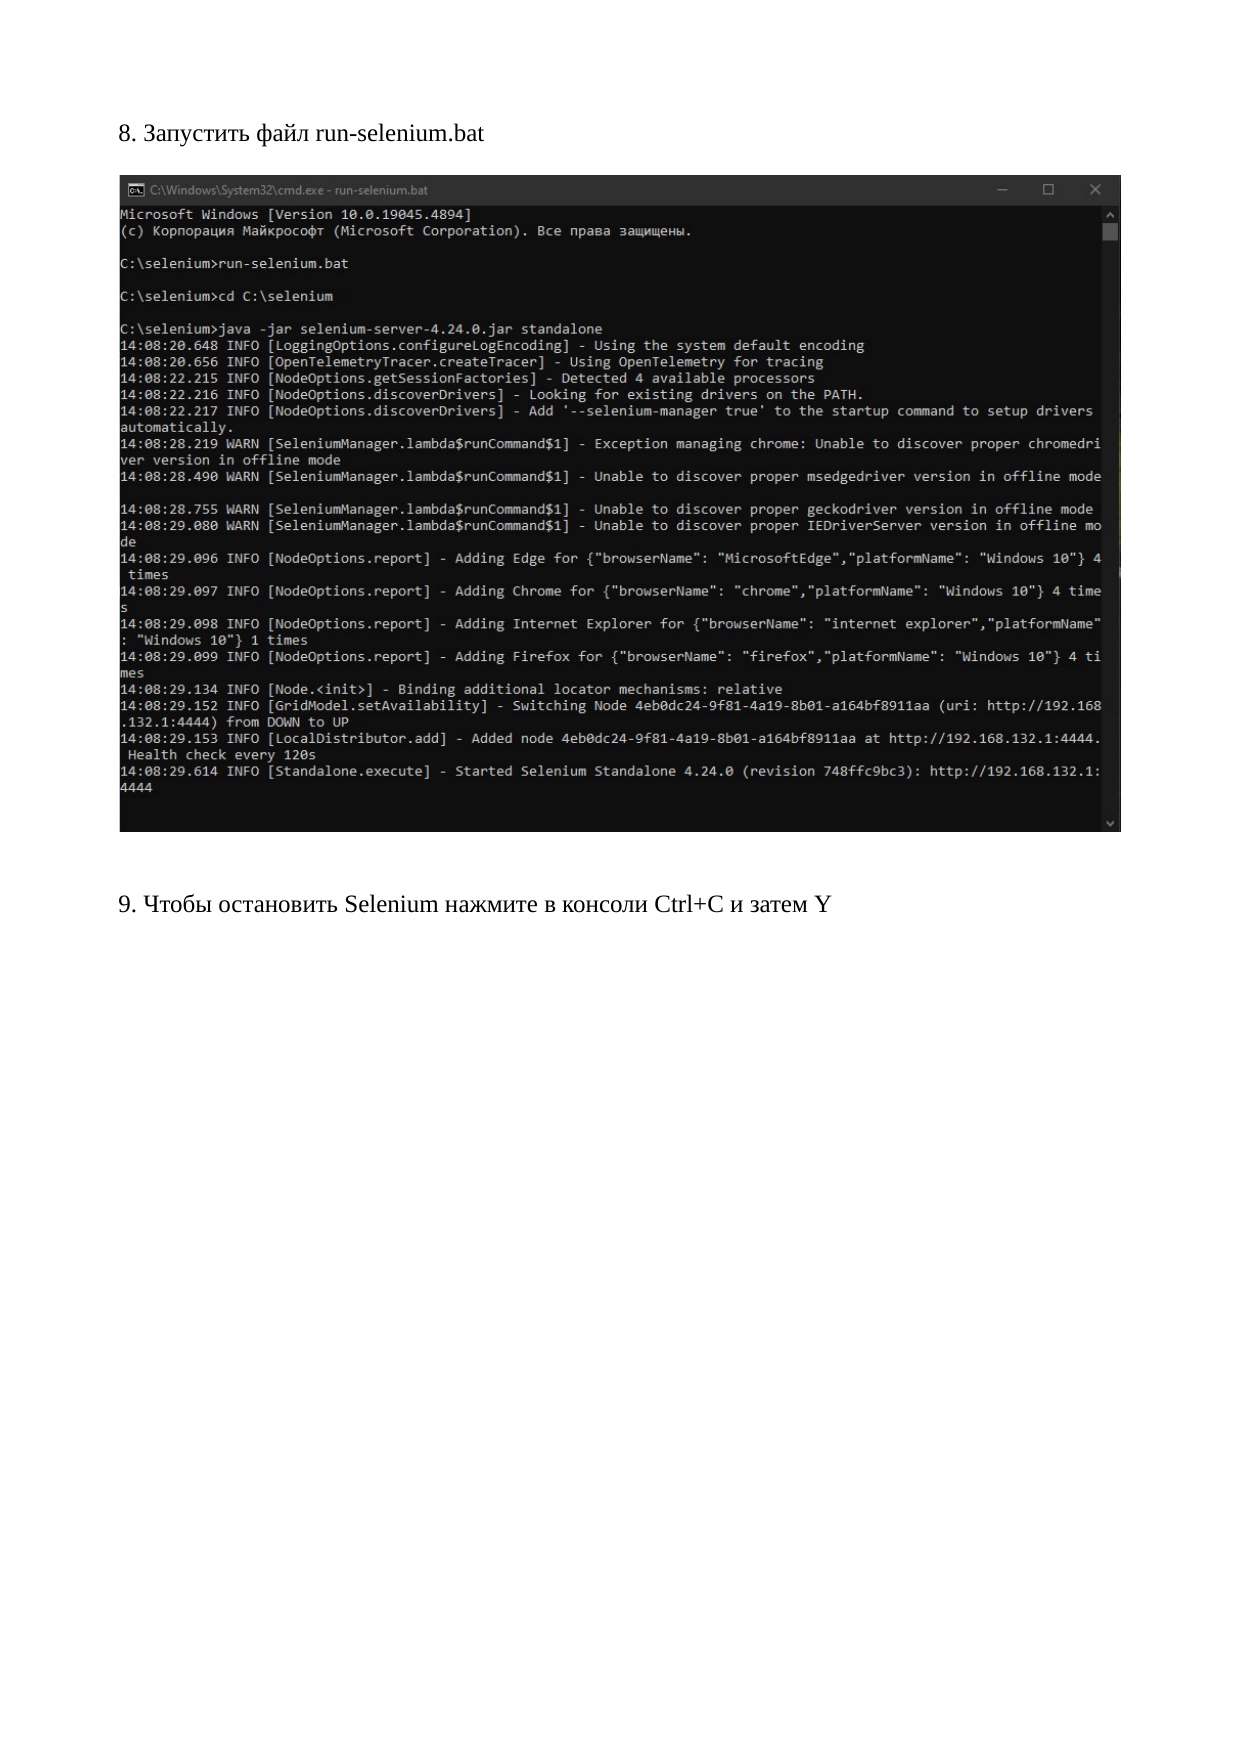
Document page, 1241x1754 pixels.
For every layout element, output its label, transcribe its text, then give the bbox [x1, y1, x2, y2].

picture [119, 175, 1121, 832]
text 8. Запустить файл run-selenium.bat [118, 118, 1122, 147]
text 9. Чтобы остановить Selenium нажмите в консоли Ctrl+C и затем Y [118, 889, 1122, 918]
